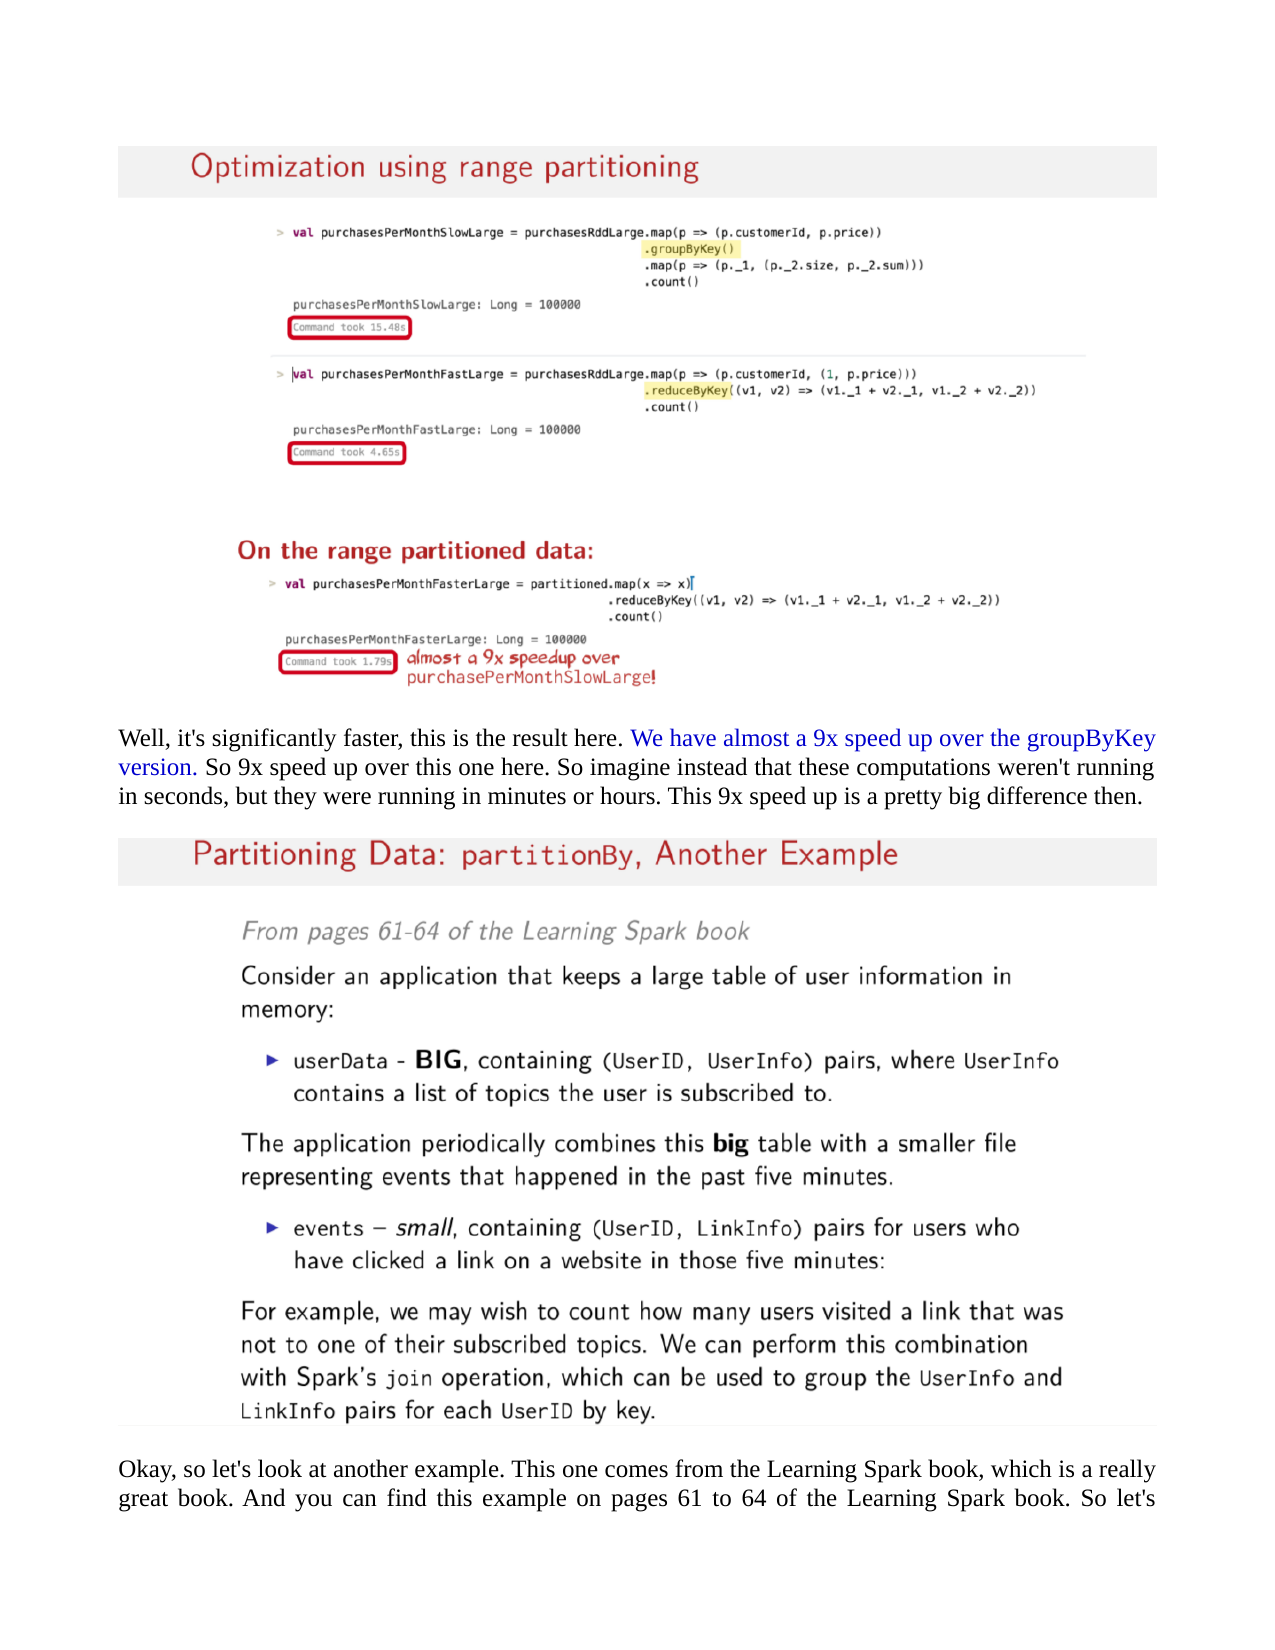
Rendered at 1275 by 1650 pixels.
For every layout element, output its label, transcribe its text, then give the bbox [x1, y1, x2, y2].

picture [118, 838, 1157, 1426]
picture [118, 146, 1157, 695]
text Okay, so let's look at another example. This one comes from the Learning Spark book, which is a really great book. And you can find this example on pages 61 to 64 of the Learning Spark book. So let's [118, 1454, 1157, 1511]
text Well, it's significantly faster, this is the result here. We have almost a 9x speed up over the groupByKey version. So 9x speed up over this one here. So imagine instead that these computations weren't running in seconds, but they were running in minutes or hours. This 9x speed up is a pretty big difference then. [118, 723, 1157, 810]
